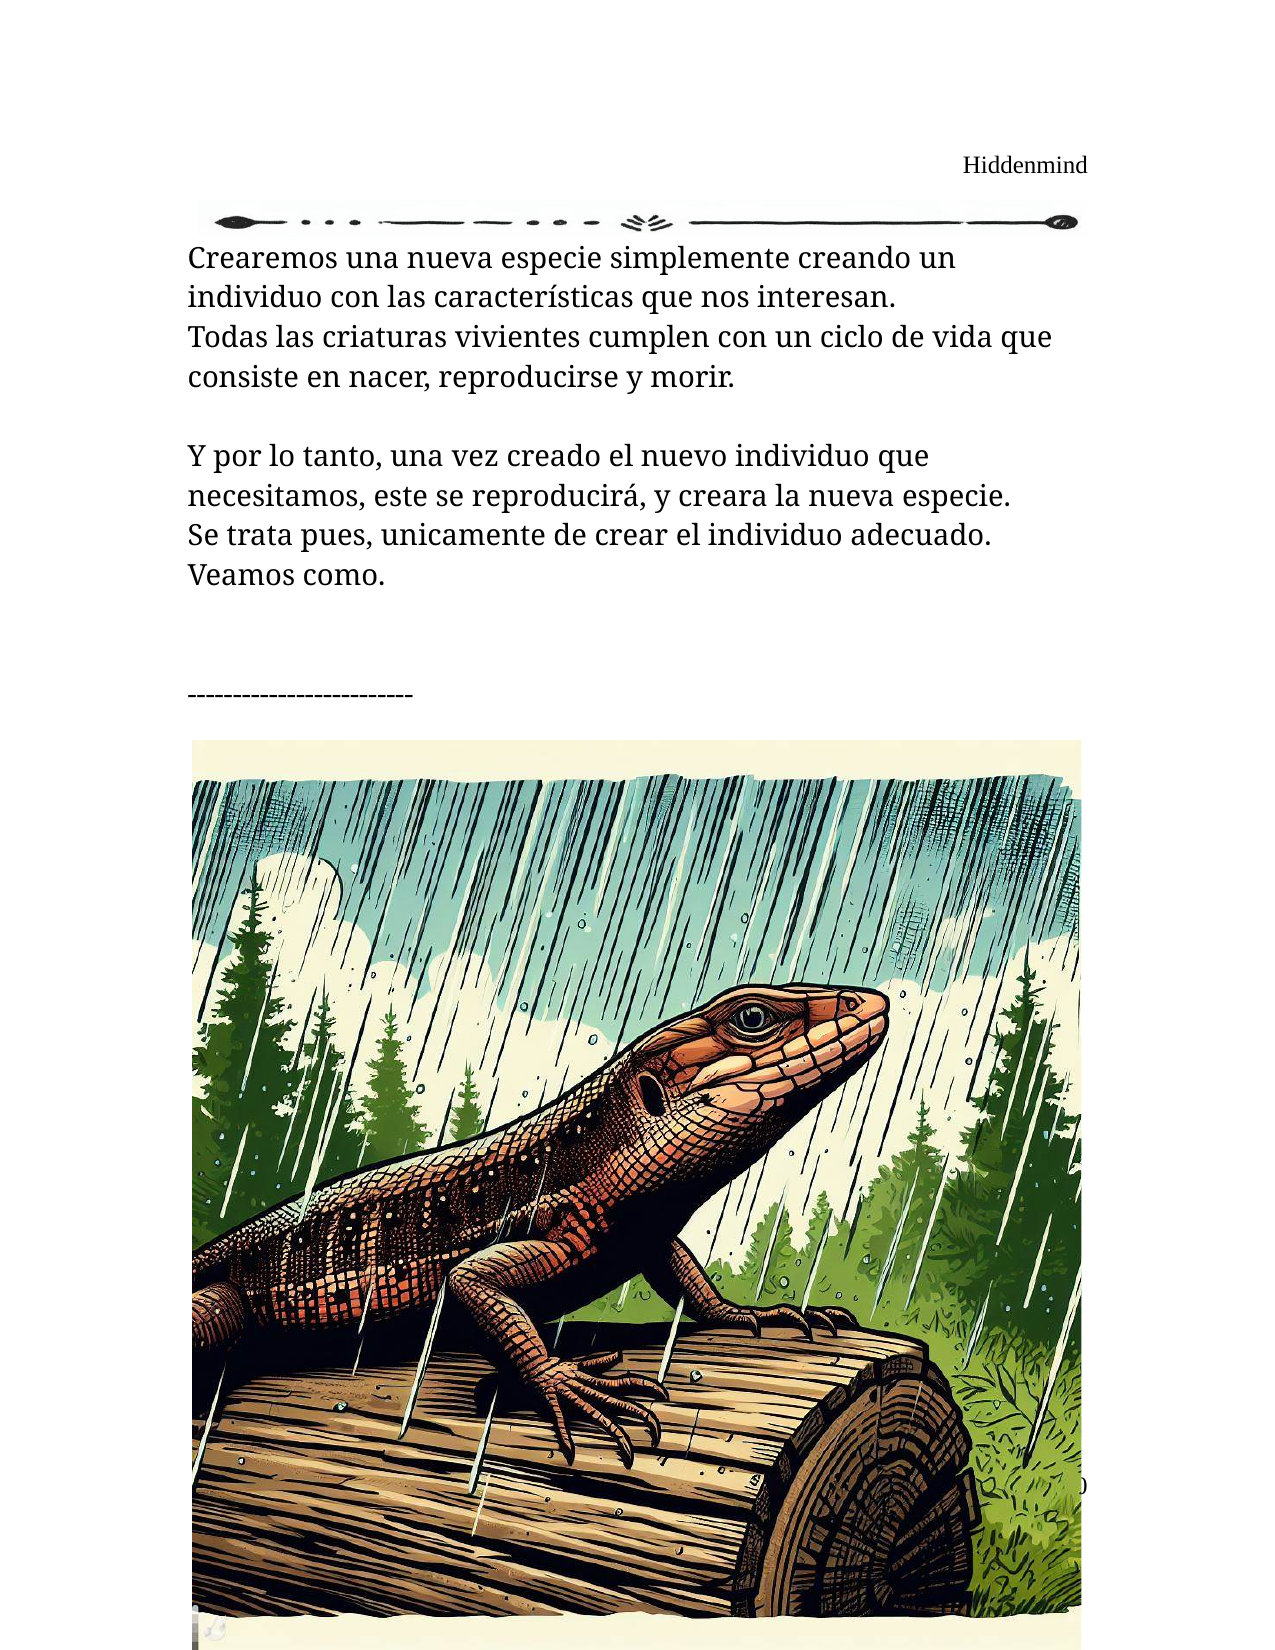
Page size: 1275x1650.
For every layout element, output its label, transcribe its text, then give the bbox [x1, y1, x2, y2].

text Se trata pues, unicamente de crear el individuo adecuado. [187, 515, 1087, 554]
text Todas las criaturas vivientes cumplen con un ciclo de vida que consiste en nacer, reproducirse y morir. [187, 316, 1087, 396]
text Veamos como. [187, 554, 1087, 594]
text ------------------------- [187, 673, 1087, 713]
picture [192, 740, 1082, 1650]
text Y por lo tanto, una vez creado el nuevo individuo que necesitamos, este se reproducirá, y creara la nueva especie. [187, 435, 1087, 515]
picture [198, 200, 1088, 237]
text Crearemos una nueva especie simplemente creando un individuo con las características que nos interesan. [187, 210, 1087, 316]
